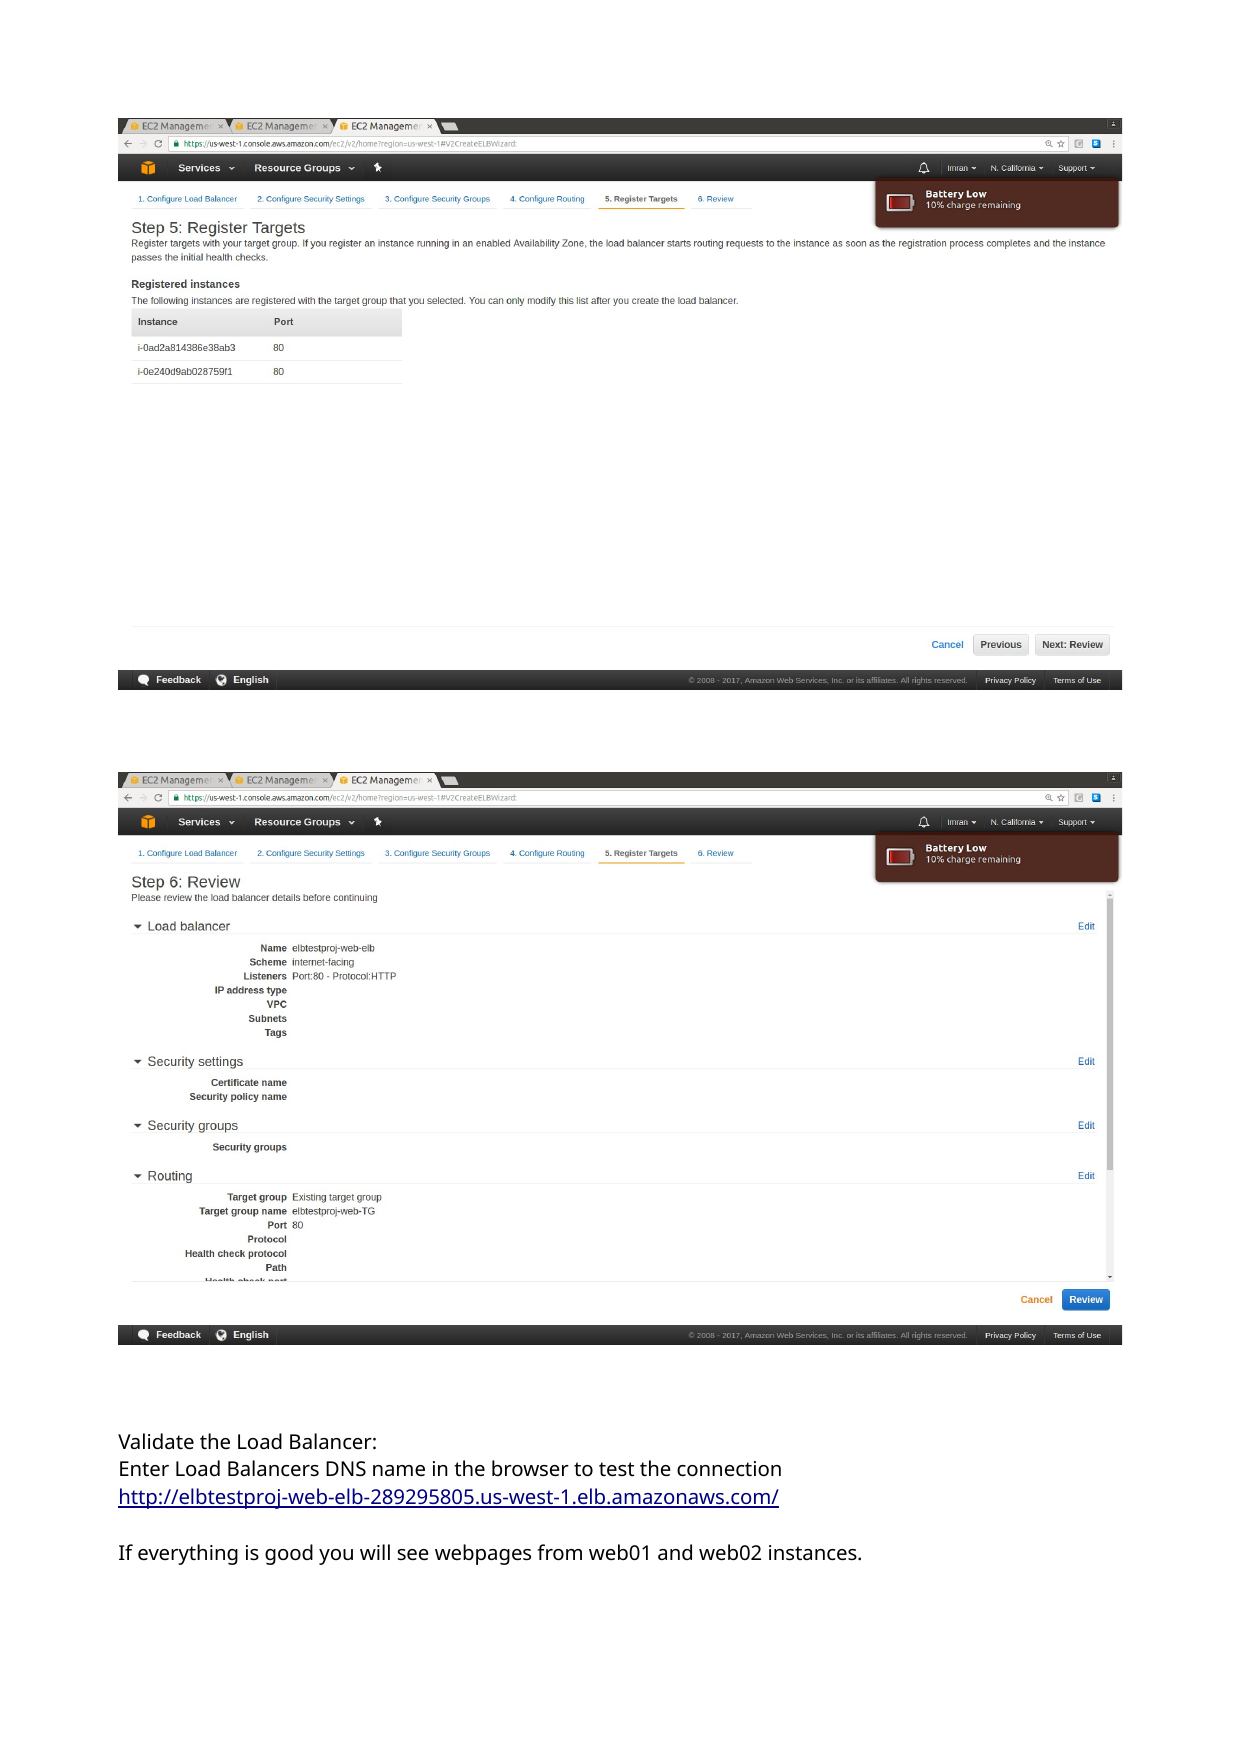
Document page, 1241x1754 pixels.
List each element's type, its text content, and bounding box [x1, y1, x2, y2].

picture [118, 118, 1123, 690]
text http://elbtestproj-web-elb-289295805.us-west-1.elb.amazonaws.com/ [118, 1483, 1122, 1510]
text Validate the Load Balancer: [118, 1427, 1122, 1455]
picture [118, 772, 1123, 1345]
text If everything is good you will see webpages from web01 and web02 instances. [118, 1538, 1122, 1566]
text Enter Load Balancers DNS name in the browser to test the connection [118, 1455, 1122, 1483]
